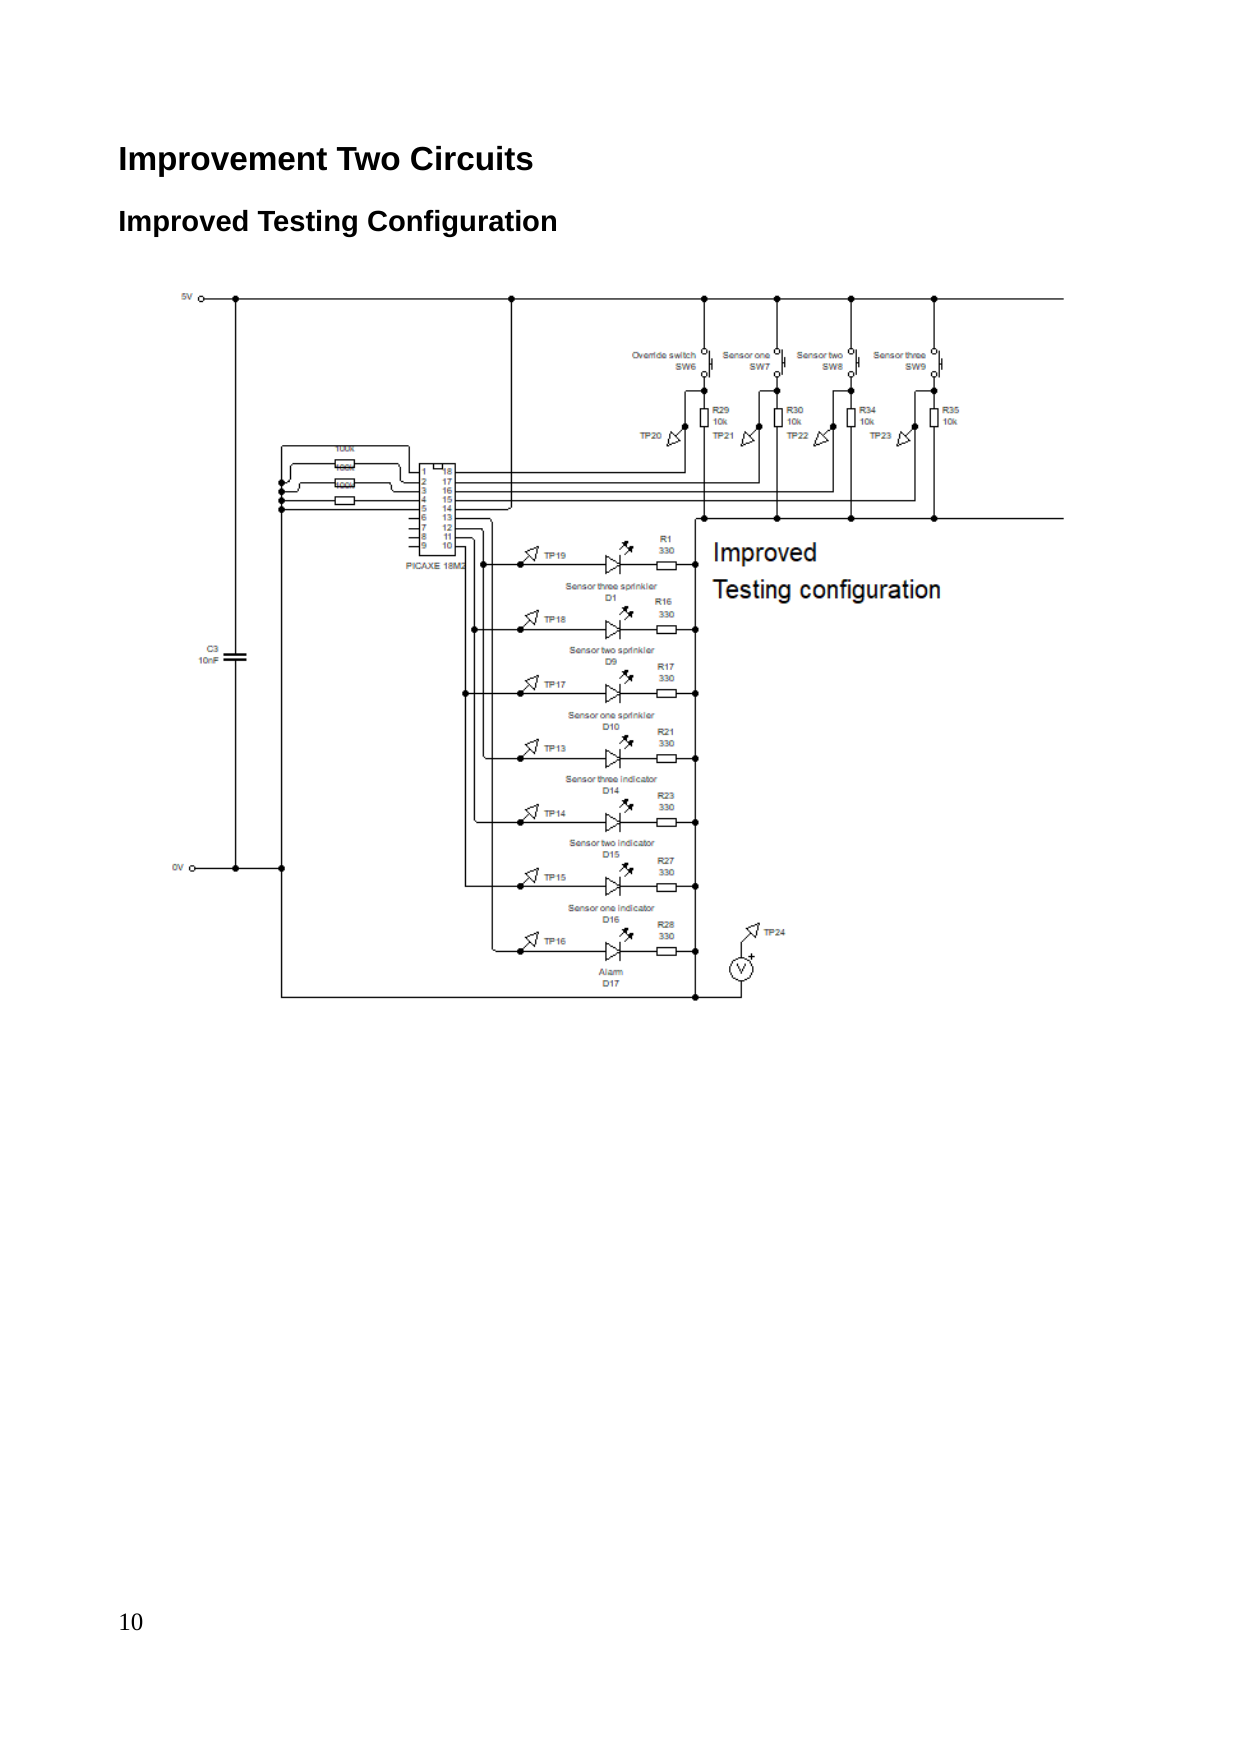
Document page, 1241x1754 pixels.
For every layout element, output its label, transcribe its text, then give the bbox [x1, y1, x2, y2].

picture [124, 278, 1128, 1025]
subtitle Improvement Two Circuits [118, 139, 1122, 177]
subtitle Improved Testing Configuration [118, 204, 1122, 238]
